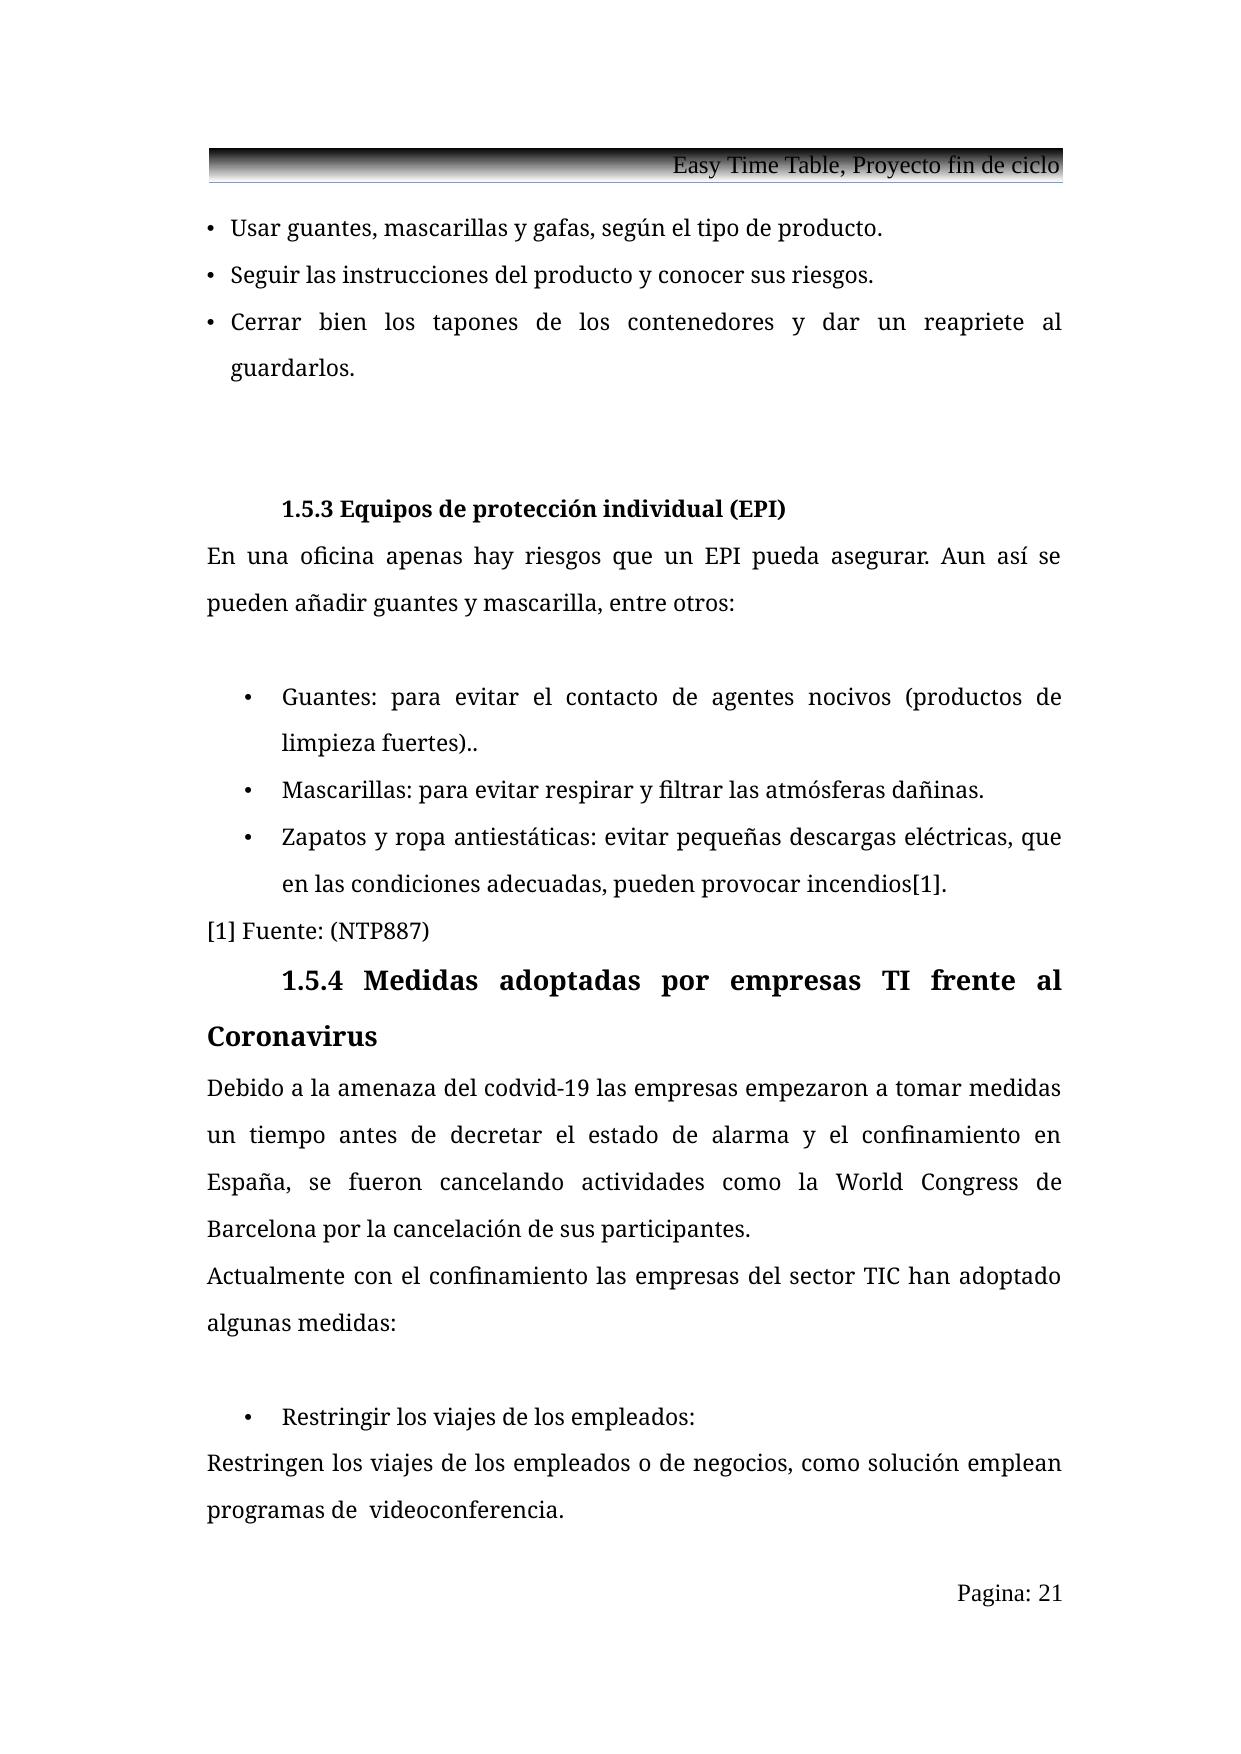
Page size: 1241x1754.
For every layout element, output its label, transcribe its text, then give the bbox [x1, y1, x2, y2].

text Actualmente con el confinamiento las empresas del sector TIC han adoptado algunas medidas: [207, 1260, 1063, 1338]
list Usar guantes, mascarillas y gafas, según el tipo de producto. [207, 212, 1063, 243]
list Zapatos y ropa antiestáticas: evitar pequeñas descargas eléctricas, que en las condiciones adecuadas, pueden provocar incendios[1]. [244, 821, 1063, 899]
text 1.5.3 Equipos de protección individual (EPI) [207, 493, 1063, 524]
list Mascarillas: para evitar respirar y filtrar las atmósferas dañinas. [244, 774, 1063, 806]
text En una oficina apenas hay riesgos que un EPI pueda asegurar. Aun así se pueden añadir guantes y mascarilla, entre otros: [207, 540, 1063, 618]
text 1.5.4 Medidas adoptadas por empresas TI frente al Coronavirus [207, 962, 1063, 1054]
text Debido a la amenaza del codvid-19 las empresas empezaron a tomar medidas un tiempo antes de decretar el estado de alarma y el confinamiento en España, se fueron cancelando actividades como la World Congress de Barcelona por la cancelación de sus participantes. [207, 1072, 1063, 1244]
list Seguir las instrucciones del producto y conocer sus riesgos. [207, 259, 1063, 290]
list Cerrar bien los tapones de los contenedores y dar un reapriete al guardarlos. [207, 306, 1063, 384]
list Restringir los viajes de los empleados: [244, 1401, 1063, 1432]
text [1] Fuente: (NTP887) [207, 915, 1063, 946]
text Restringen los viajes de los empleados o de negocios, como solución emplean programas de videoconferencia. [207, 1447, 1063, 1526]
list Guantes: para evitar el contacto de agentes nocivos (productos de limpieza fuertes).. [244, 681, 1063, 759]
